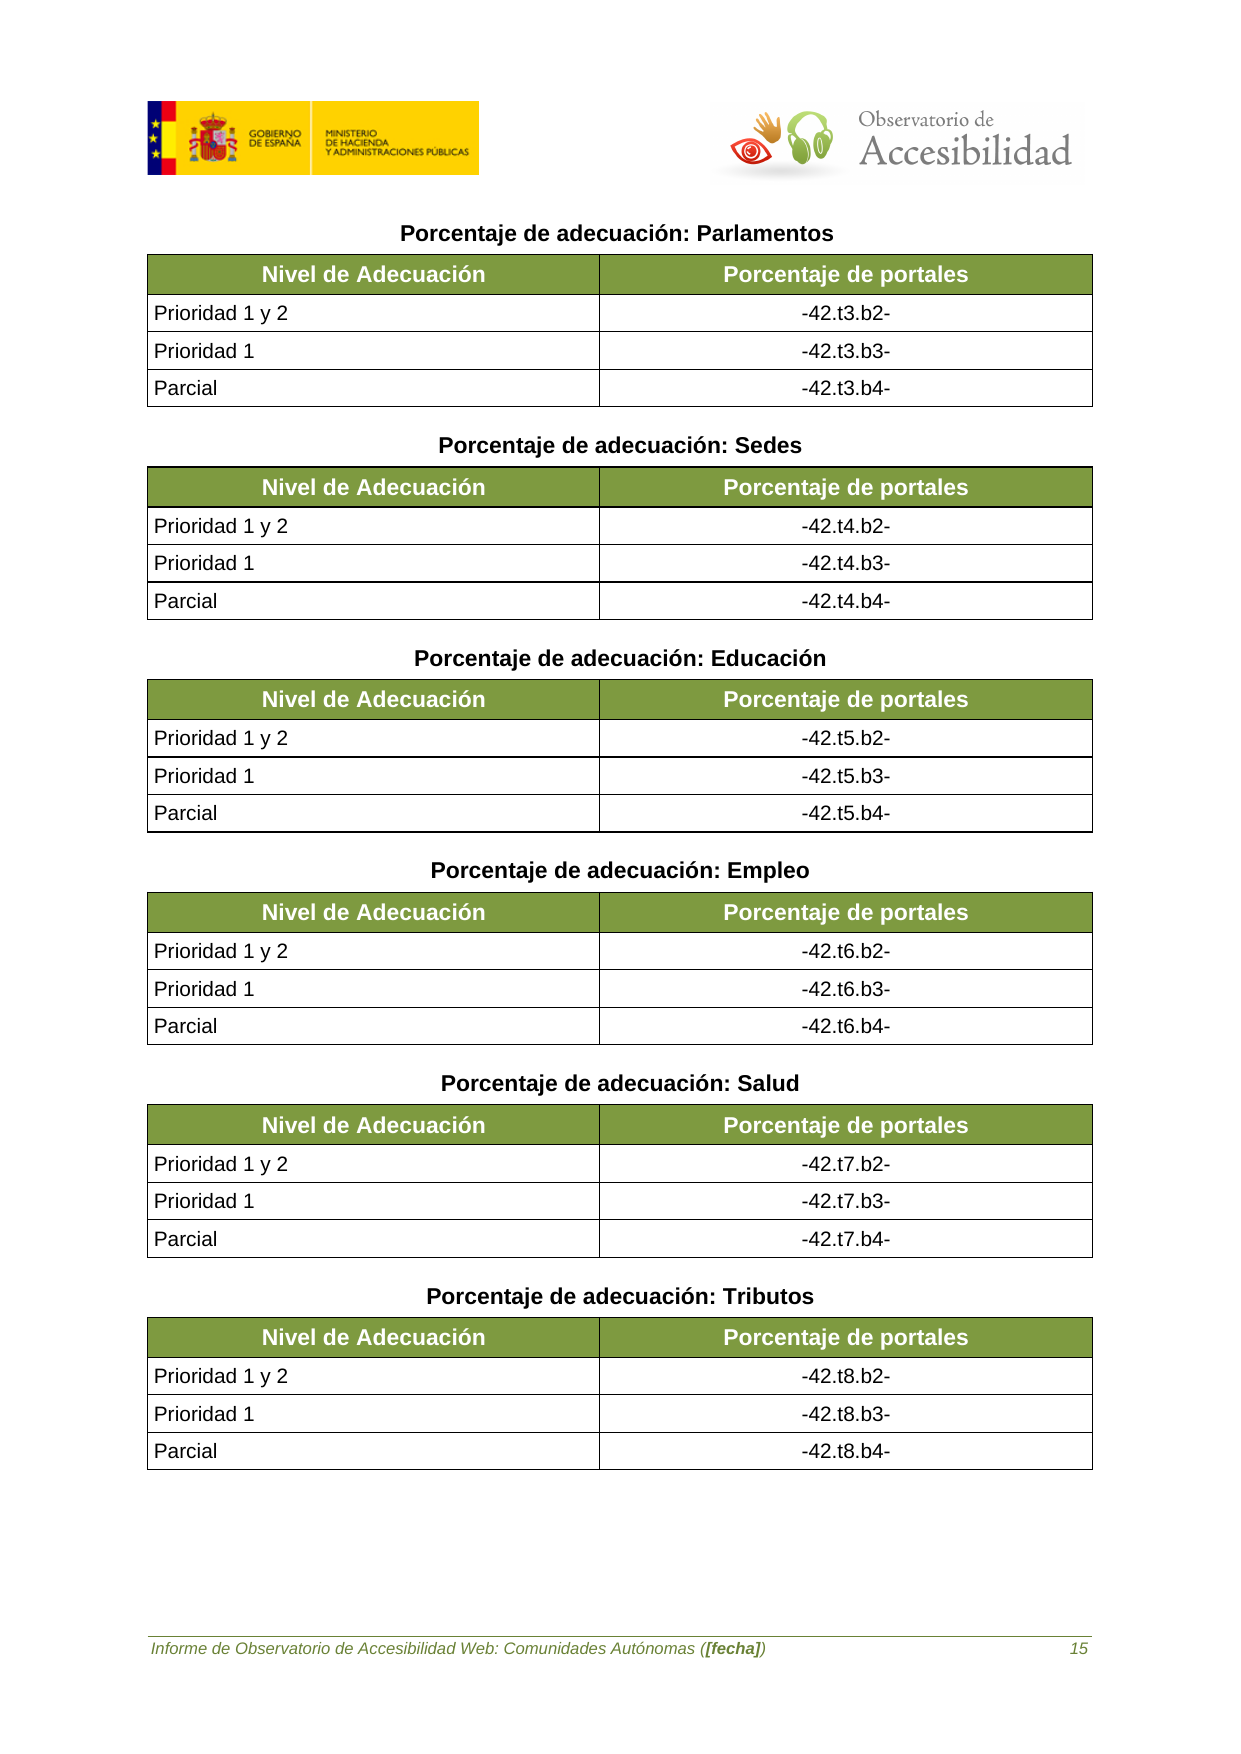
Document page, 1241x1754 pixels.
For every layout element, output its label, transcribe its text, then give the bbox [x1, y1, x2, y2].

table_header Porcentaje de portales [600, 680, 1092, 719]
picture [710, 102, 1086, 185]
table_cell Prioridad 1 [148, 1183, 599, 1219]
table_cell -42.t7.b2- [600, 1145, 1092, 1182]
table_cell Parcial [148, 1220, 599, 1257]
table_cell -42.t5.b2- [600, 720, 1092, 756]
table_cell Parcial [148, 1433, 599, 1469]
text Porcentaje de adecuación: Educación [148, 645, 1092, 671]
table_cell -42.t6.b3- [600, 970, 1092, 1007]
table_header Nivel de Adecuación [148, 680, 599, 719]
table_cell Prioridad 1 y 2 [148, 295, 599, 331]
table_cell Prioridad 1 y 2 [148, 720, 599, 756]
table_cell Prioridad 1 y 2 [148, 508, 599, 544]
text Porcentaje de adecuación: Salud [148, 1070, 1092, 1096]
table_cell Parcial [148, 370, 599, 406]
table_header Porcentaje de portales [600, 1318, 1092, 1357]
table_cell -42.t3.b4- [600, 370, 1092, 406]
table_cell -42.t8.b2- [600, 1358, 1092, 1394]
table_cell Parcial [148, 795, 599, 831]
table_cell Parcial [148, 1008, 599, 1044]
table_cell -42.t4.b3- [600, 545, 1092, 581]
table_header Porcentaje de portales [600, 1105, 1092, 1144]
table_cell -42.t3.b3- [600, 332, 1092, 369]
table_header Nivel de Adecuación [148, 255, 599, 294]
table_cell Prioridad 1 [148, 758, 599, 794]
table_cell Prioridad 1 y 2 [148, 1358, 599, 1394]
table_cell -42.t7.b3- [600, 1183, 1092, 1219]
table_header Porcentaje de portales [600, 468, 1092, 506]
table_cell -42.t6.b2- [600, 933, 1092, 969]
table_header Nivel de Adecuación [148, 468, 599, 506]
table_cell -42.t3.b2- [600, 295, 1092, 331]
table_cell -42.t4.b2- [600, 508, 1092, 544]
table_header Porcentaje de portales [600, 255, 1092, 294]
table_cell -42.t8.b3- [600, 1395, 1092, 1432]
table_header Nivel de Adecuación [148, 893, 599, 932]
table_cell -42.t4.b4- [600, 583, 1092, 619]
text Porcentaje de adecuación: Parlamentos [148, 220, 1092, 246]
table_header Porcentaje de portales [600, 893, 1092, 932]
table_cell Prioridad 1 [148, 970, 599, 1007]
text Porcentaje de adecuación: Empleo [148, 857, 1092, 884]
table_cell Prioridad 1 [148, 1395, 599, 1432]
table_cell Prioridad 1 y 2 [148, 933, 599, 969]
table_cell -42.t5.b3- [600, 758, 1092, 794]
table_cell Prioridad 1 [148, 545, 599, 581]
table_cell -42.t7.b4- [600, 1220, 1092, 1257]
text Porcentaje de adecuación: Sedes [148, 432, 1092, 459]
table_cell Prioridad 1 [148, 332, 599, 369]
table_cell Parcial [148, 583, 599, 619]
table_cell -42.t5.b4- [600, 795, 1092, 831]
table_header Nivel de Adecuación [148, 1318, 599, 1357]
picture [147, 101, 479, 175]
table_cell -42.t6.b4- [600, 1008, 1092, 1044]
table_cell Prioridad 1 y 2 [148, 1145, 599, 1182]
text Porcentaje de adecuación: Tributos [148, 1283, 1092, 1309]
table_header Nivel de Adecuación [148, 1105, 599, 1144]
table_cell -42.t8.b4- [600, 1433, 1092, 1469]
